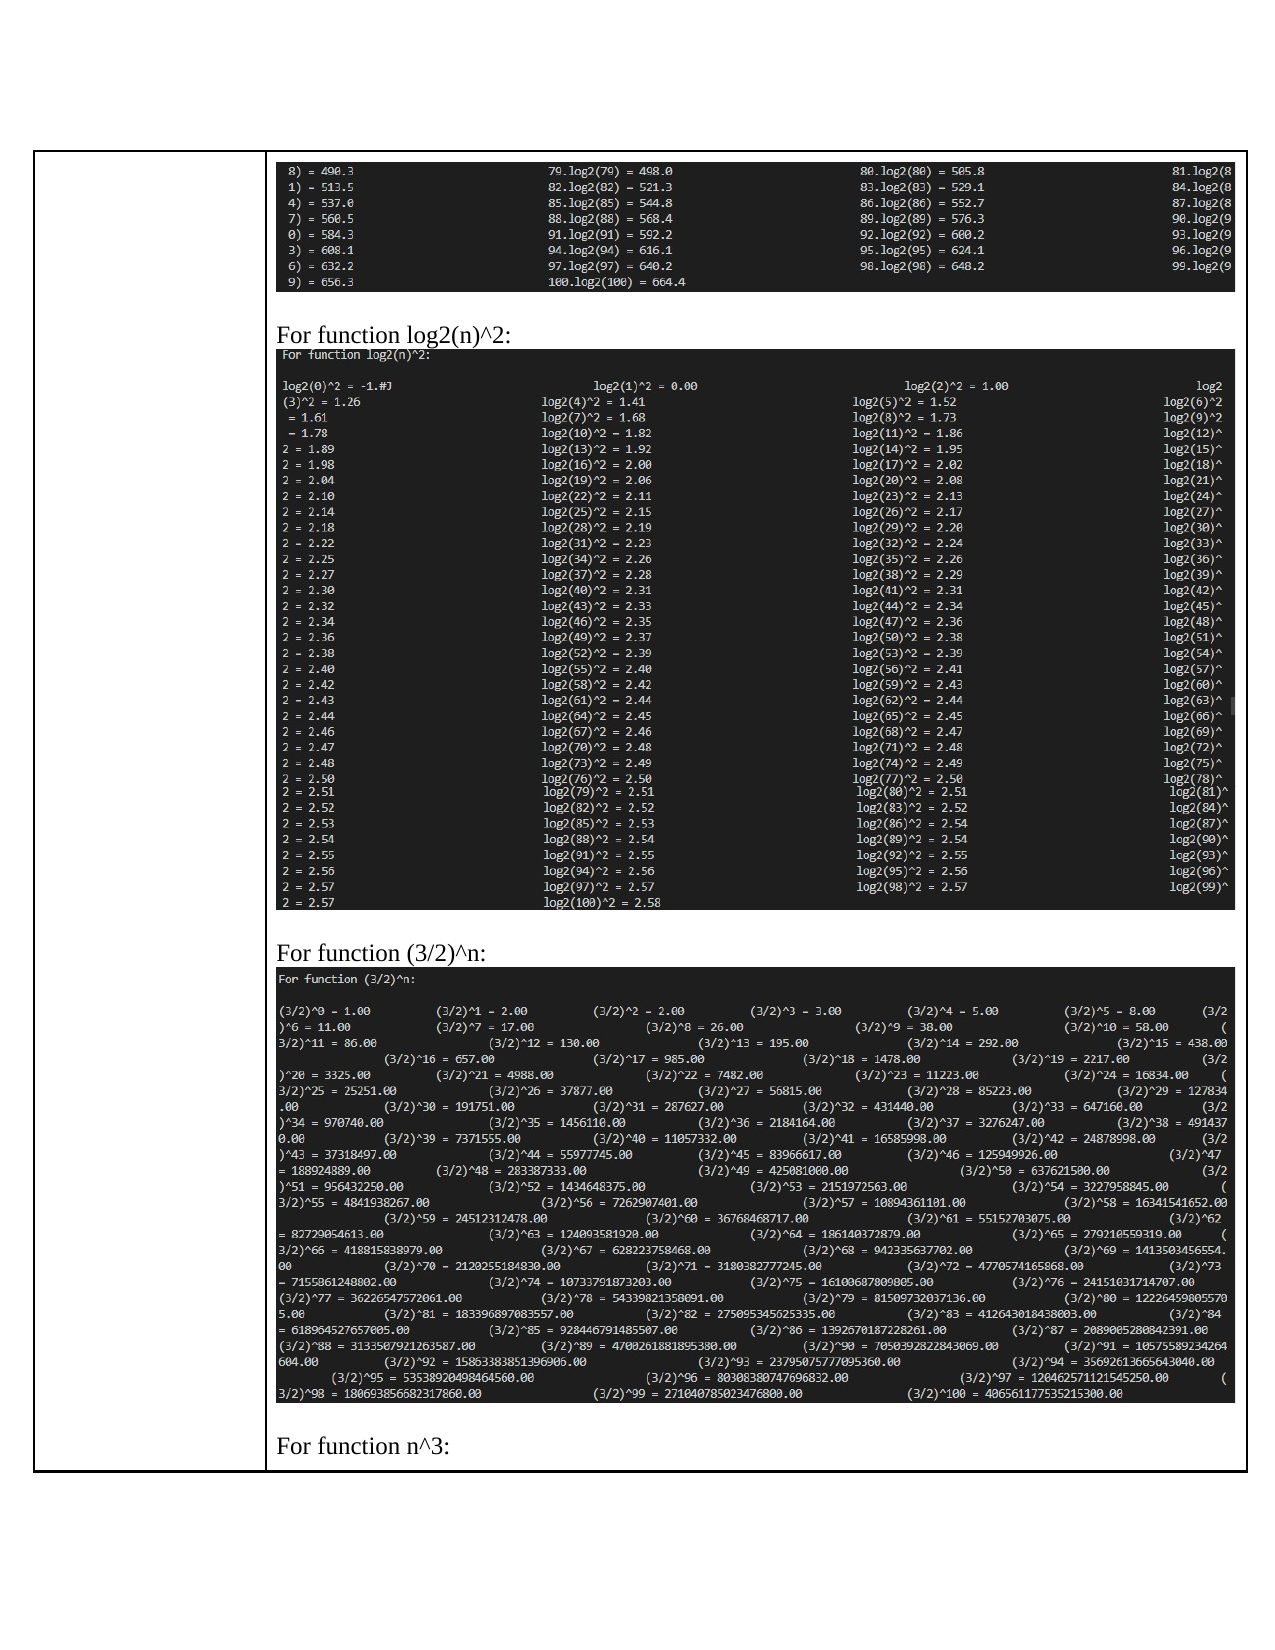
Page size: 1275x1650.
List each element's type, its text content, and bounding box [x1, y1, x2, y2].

picture [276, 162, 1236, 292]
table_cell For function log2(n)^2: For function (3/2)^n: For function n^3: [267, 152, 1246, 1470]
picture [276, 967, 1236, 1403]
table_cell [35, 152, 265, 1470]
picture [276, 349, 1236, 910]
